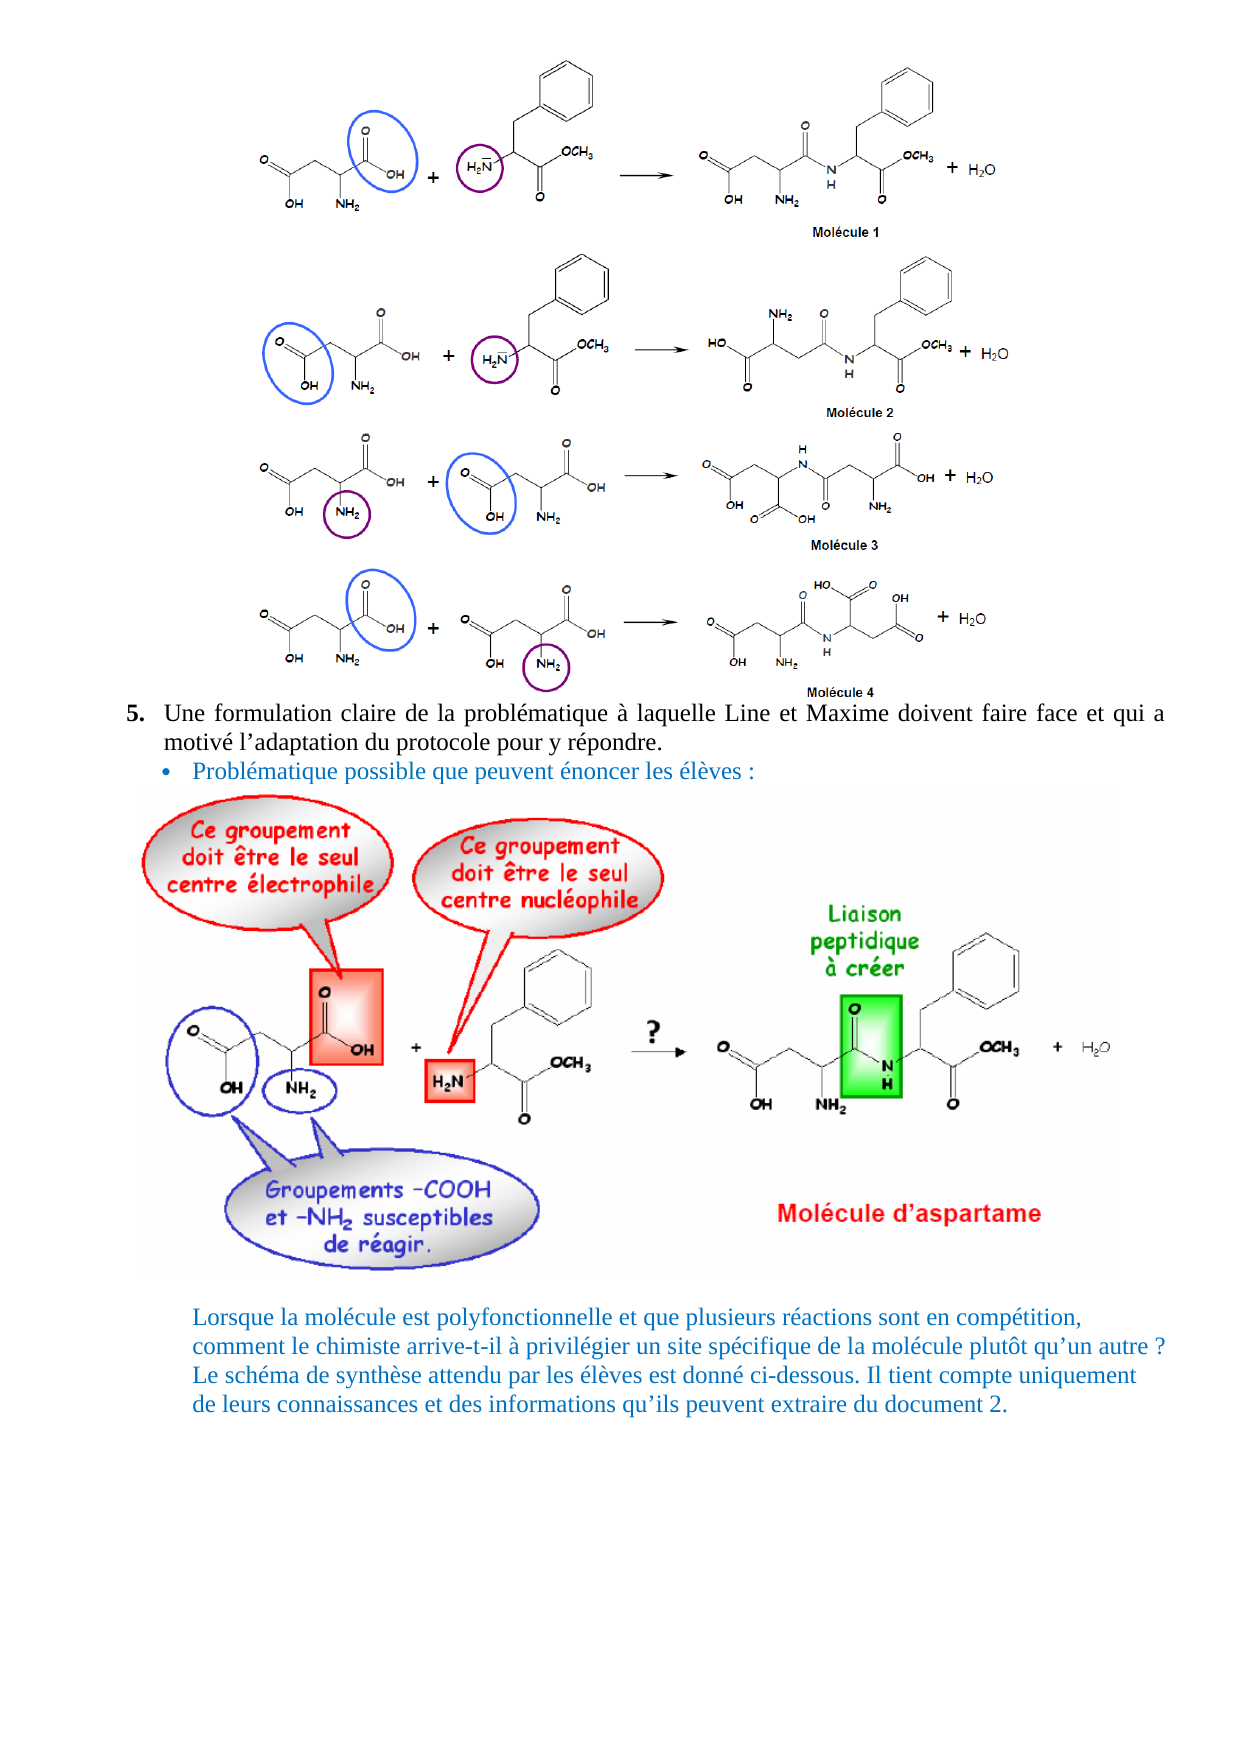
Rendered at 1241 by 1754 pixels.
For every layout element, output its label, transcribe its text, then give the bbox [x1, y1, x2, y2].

list Une formulation claire de la problématique à laquelle Line et Maxime doivent faire face et qui a motivé l’adaptation du protocole pour y répondre. [126, 698, 1166, 756]
list Problématique possible que peuvent énoncer les élèves : [162, 756, 1166, 785]
picture [135, 784, 1120, 1274]
text Lorsque la molécule est polyfonctionnelle et que plusieurs réactions sont en compétition, comment le chimiste arrive-t-il à privilégier un site spécifique de la molécule plutôt qu’un autre ? Le schéma de synthèse attendu par les élèves est donné ci-dessous. Il tient compte uniquement de leurs connaissances et des informations qu’ils peuvent extraire du document 2. [192, 1302, 1166, 1417]
picture [245, 59, 1010, 699]
